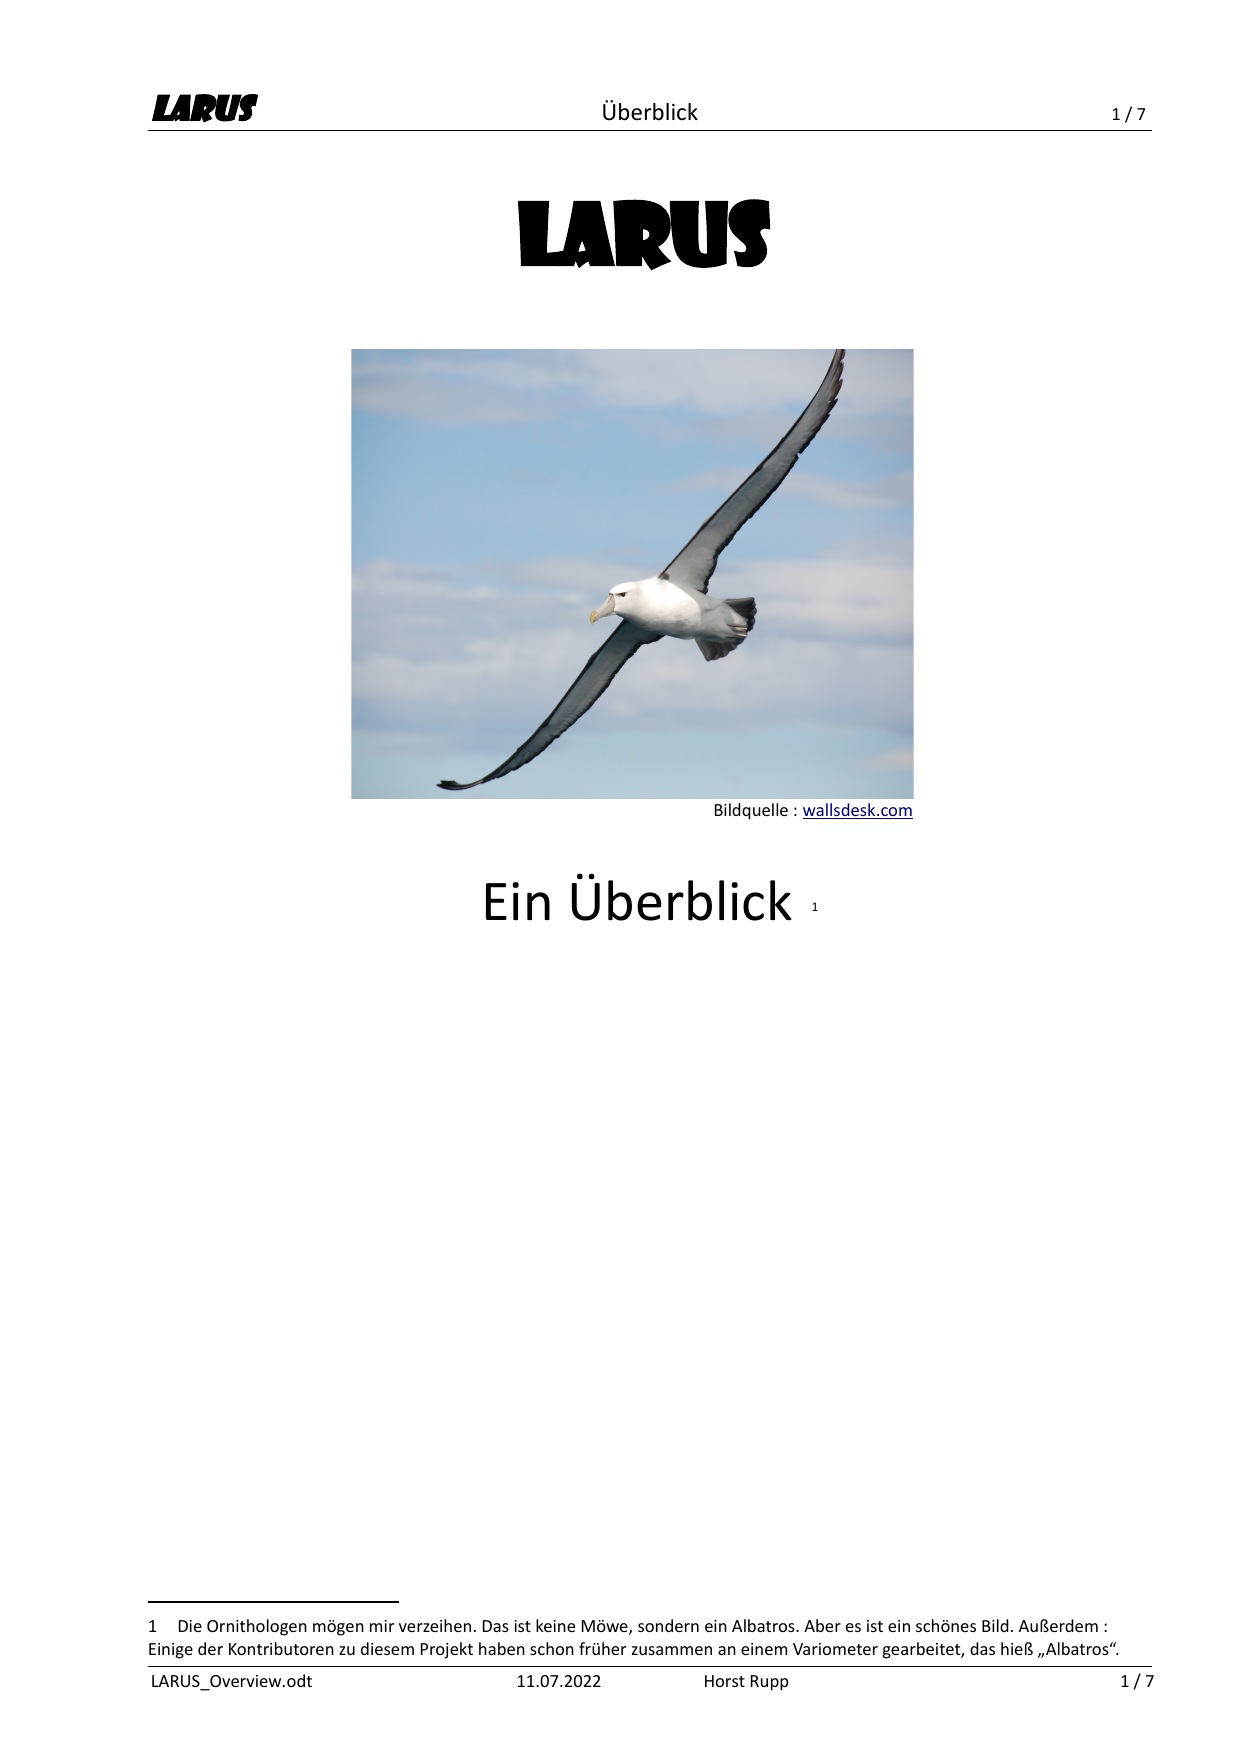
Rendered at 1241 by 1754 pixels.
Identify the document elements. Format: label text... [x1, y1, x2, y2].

picture [351, 349, 914, 799]
title Larus [148, 178, 1140, 282]
text Ein Überblick [148, 864, 1152, 935]
text Die Ornithologen mögen mir verzeihen. Das ist keine Möwe, sondern ein Albatros. Aber es ist ein schönes Bild. Außerdem : Einige der Kontributoren zu diesem Projekt haben schon früher zusammen an einem Variometer gearbeitet, das hieß „Albatros“. [148, 1614, 1152, 1660]
text Bildquelle : wallsdesk.com [148, 334, 1152, 821]
